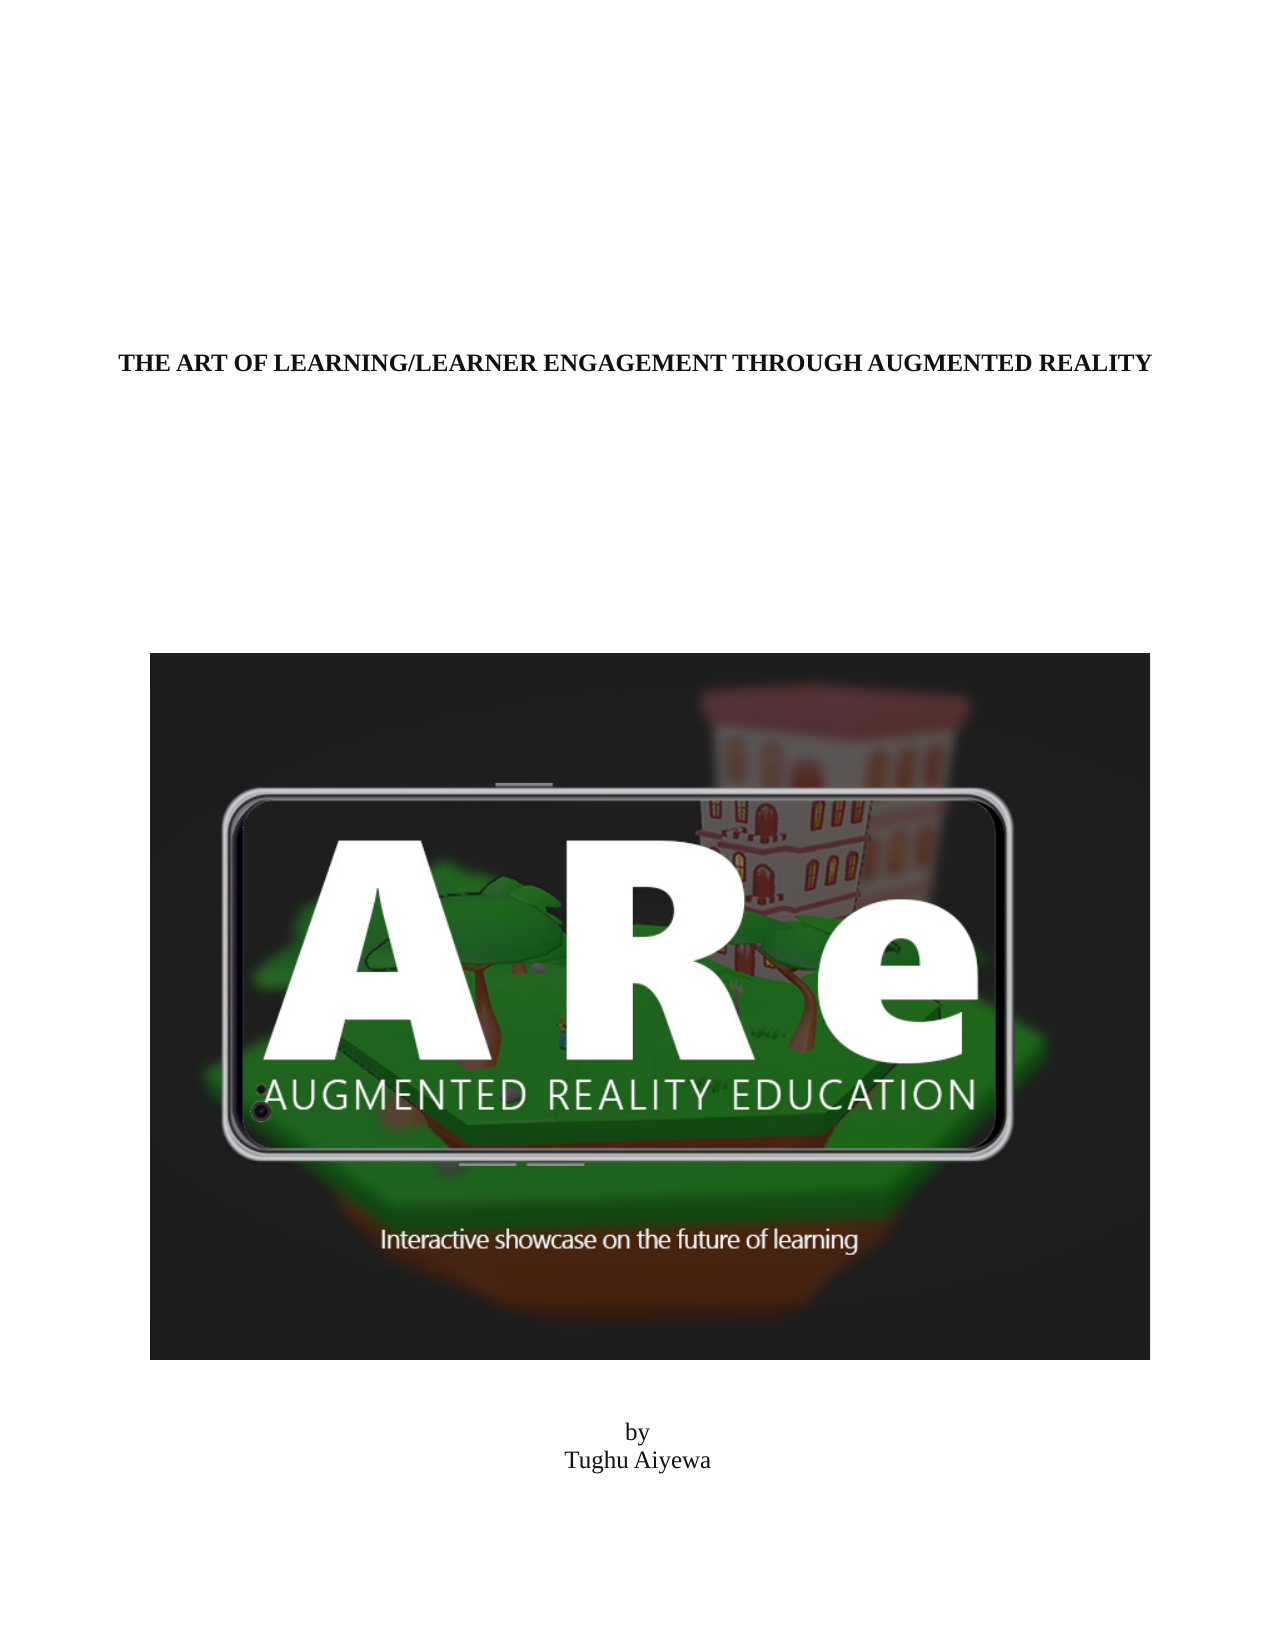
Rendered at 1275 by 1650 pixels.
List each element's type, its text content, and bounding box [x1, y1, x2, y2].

picture [150, 653, 1150, 1360]
text THE ART OF LEARNING/LEARNER ENGAGEMENT THROUGH AUGMENTED REALITY [118, 348, 1157, 377]
text Tughu Aiyewa [118, 1446, 1157, 1474]
text by [118, 1417, 1157, 1446]
